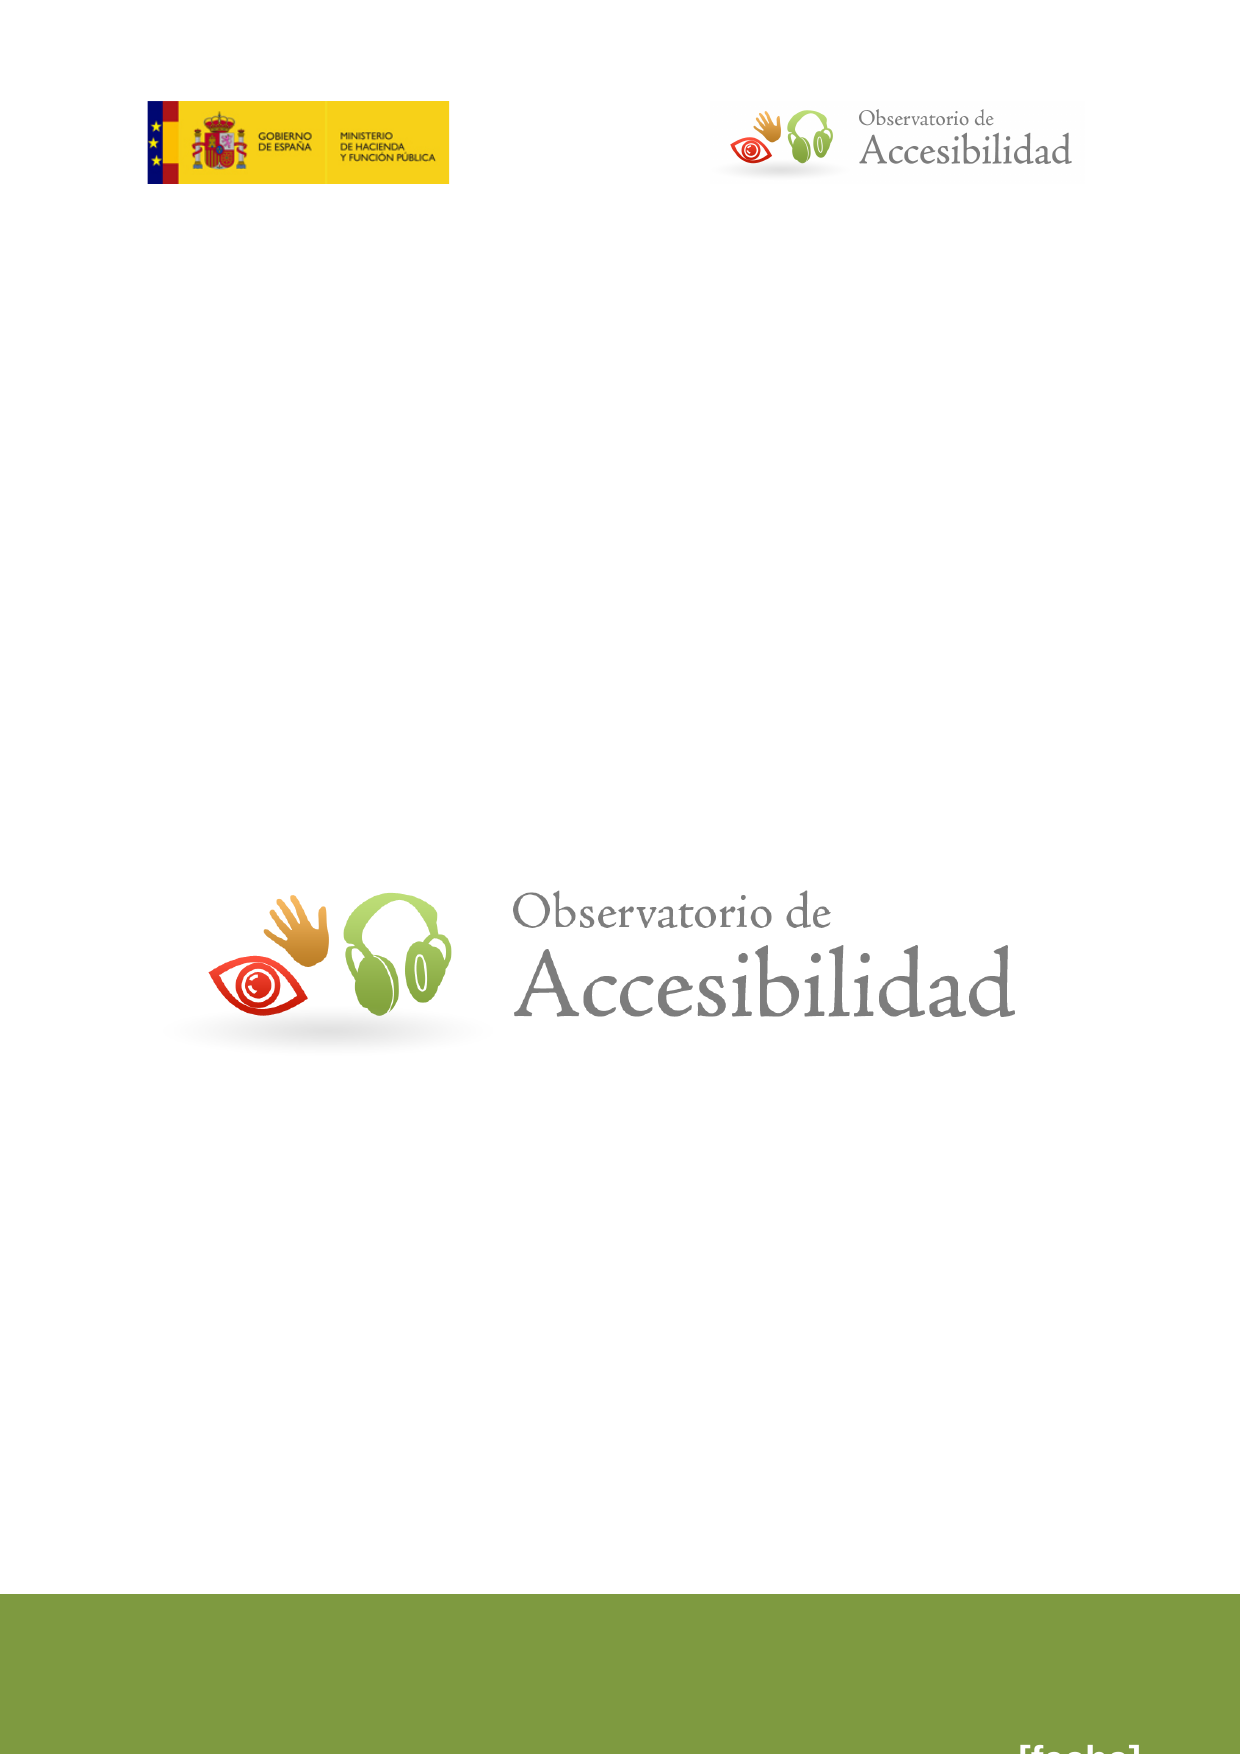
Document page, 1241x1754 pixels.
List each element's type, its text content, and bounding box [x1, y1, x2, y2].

text [fecha] [0, 1737, 1193, 1754]
picture [147, 851, 1167, 1075]
picture [710, 101, 1086, 184]
picture [147, 101, 450, 184]
